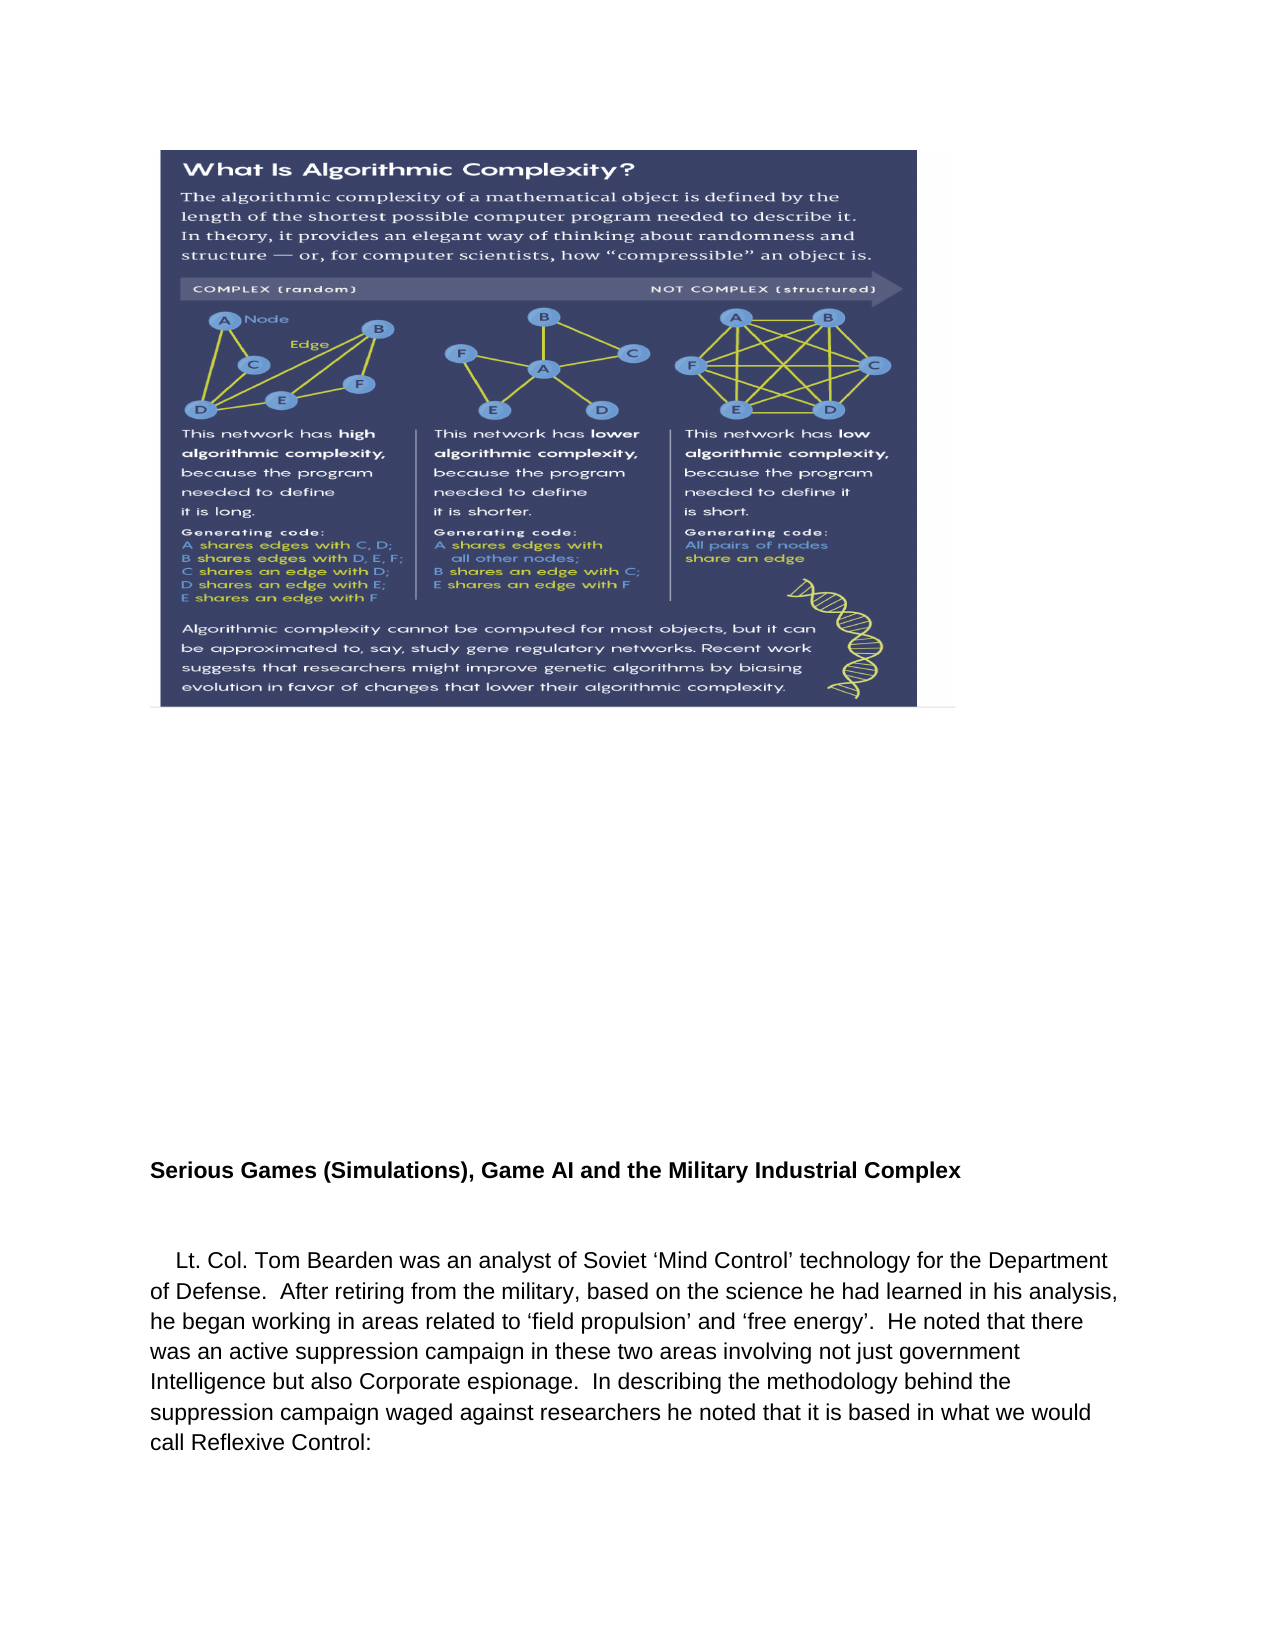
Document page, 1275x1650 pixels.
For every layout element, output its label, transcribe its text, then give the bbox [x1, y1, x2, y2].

text Serious Games (Simulations), Game AI and the Military Industrial Complex ​ Lt. Col. Tom Bearden was an analyst of Soviet ‘Mind Control’ technology for the Department of Defense. After retiring from the military, based on the science he had learned in his analysis, he began working in areas related to ‘field propulsion’ and ‘free energy’. He noted that there was an active suppression campaign in these two areas involving not just government Intelligence but also Corporate espionage. In describing the methodology behind the suppression campaign waged against researchers he noted that it is based in what we would call Reflexive Control: [150, 1127, 1125, 1455]
picture [150, 150, 956, 712]
